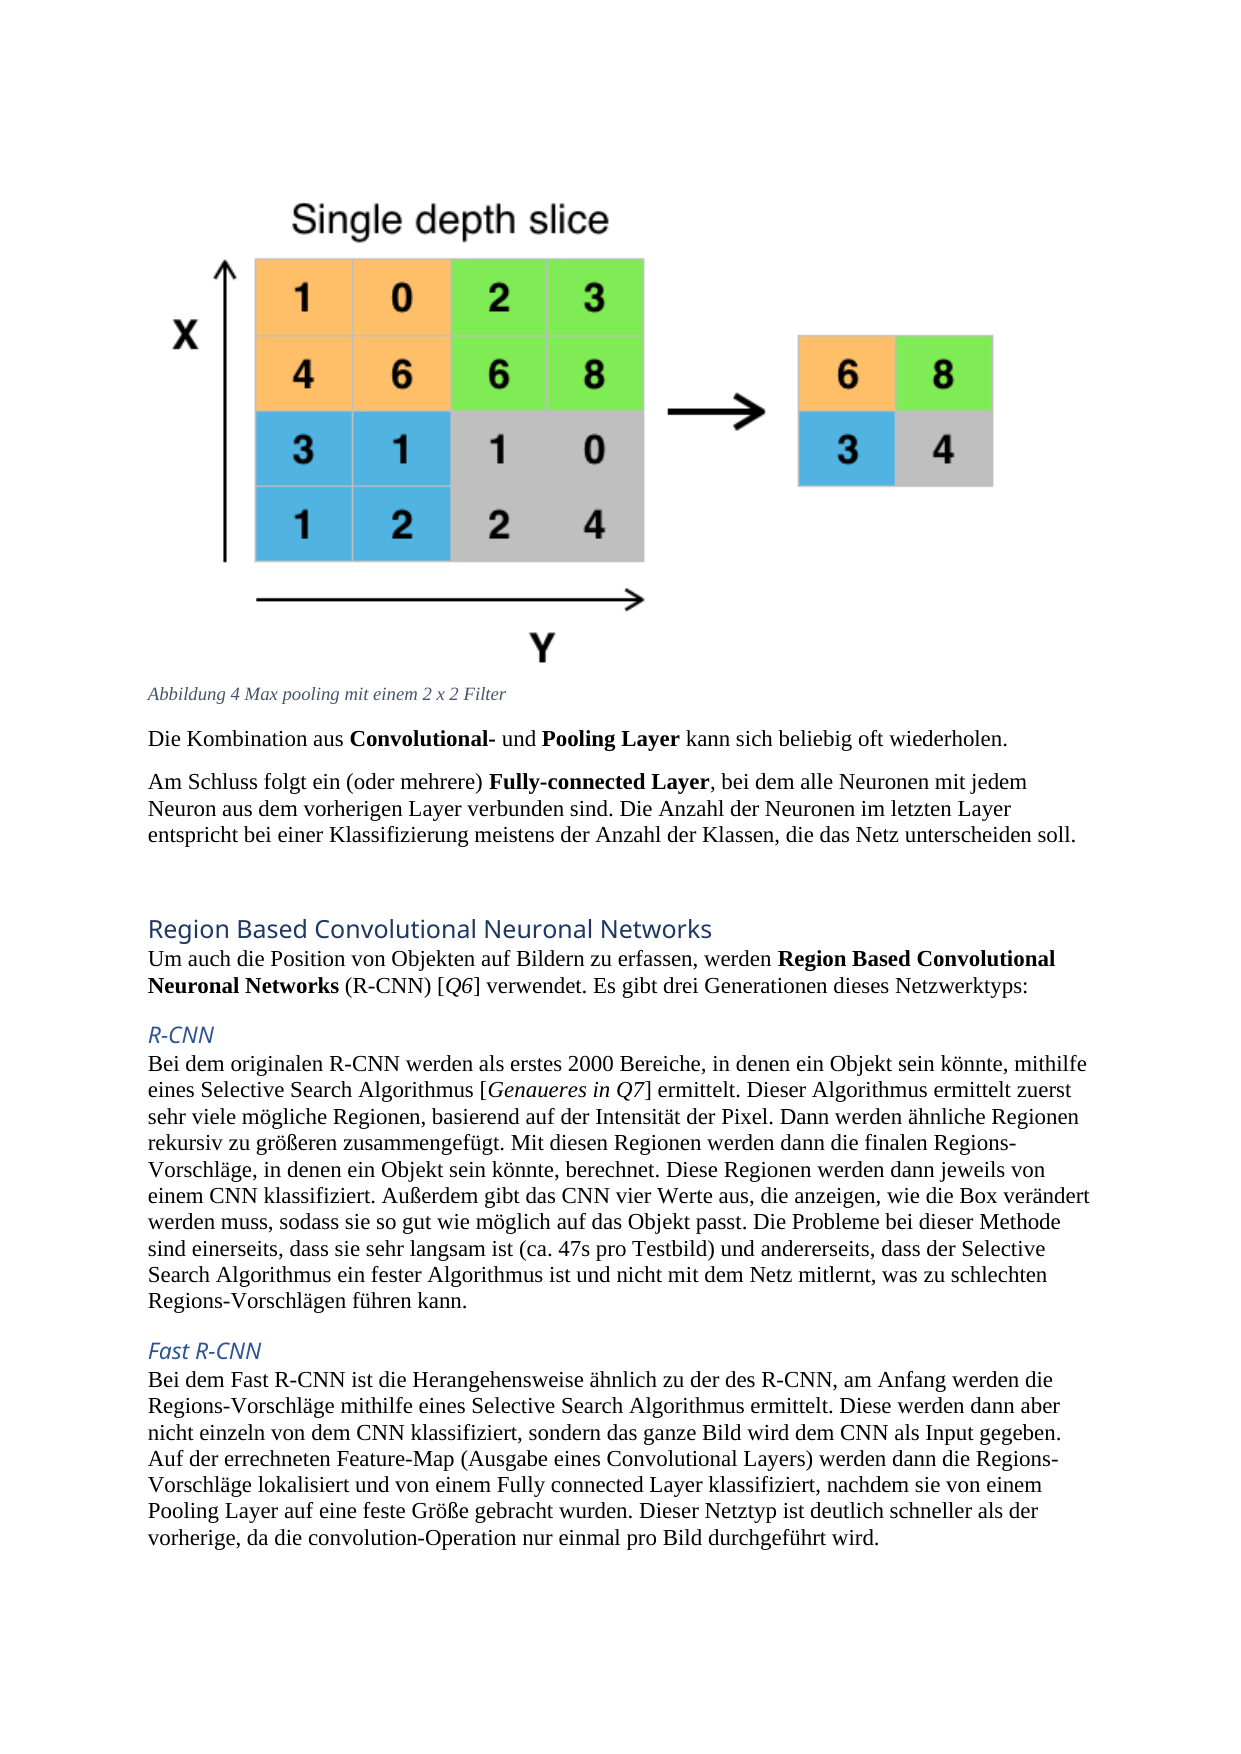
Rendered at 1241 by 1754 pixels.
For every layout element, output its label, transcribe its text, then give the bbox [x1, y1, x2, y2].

text Abbildung 4 Max pooling mit einem 2 x 2 Filter [148, 683, 1093, 704]
text Bei dem originalen R-CNN werden als erstes 2000 Bereiche, in denen ein Objekt sein könnte, mithilfe eines Selective Search Algorithmus [Genaueres in Q7] ermittelt. Dieser Algorithmus ermittelt zuerst sehr viele mögliche Regionen, basierend auf der Intensität der Pixel. Dann werden ähnliche Regionen rekursiv zu größeren zusammengefügt. Mit diesen Regionen werden dann die finalen Regions-Vorschläge, in denen ein Objekt sein könnte, berechnet. Diese Regionen werden dann jeweils von einem CNN klassifiziert. Außerdem gibt das CNN vier Werte aus, die anzeigen, wie die Box verändert werden muss, sodass sie so gut wie möglich auf das Objekt passt. Die Probleme bei dieser Methode sind einerseits, dass sie sehr langsam ist (ca. 47s pro Testbild) und andererseits, dass der Selective Search Algorithmus ein fester Algorithmus ist und nicht mit dem Netz mitlernt, was zu schlechten Regions-Vorschlägen führen kann. [148, 1050, 1093, 1314]
subtitle R-CNN [148, 1019, 1093, 1050]
text Am Schluss folgt ein (oder mehrere) Fully-connected Layer, bei dem alle Neuronen mit jedem Neuron aus dem vorherigen Layer verbunden sind. Die Anzahl der Neuronen im letzten Layer entspricht bei einer Klassifizierung meistens der Anzahl der Klassen, die das Netz unterscheiden soll. [148, 768, 1093, 847]
text Bei dem Fast R-CNN ist die Herangehensweise ähnlich zu der des R-CNN, am Anfang werden die Regions-Vorschläge mithilfe eines Selective Search Algorithmus ermittelt. Diese werden dann aber nicht einzeln von dem CNN klassifiziert, sondern das ganze Bild wird dem CNN als Input gegeben. Auf der errechneten Feature-Map (Ausgabe eines Convolutional Layers) werden dann die Regions-Vorschläge lokalisiert und von einem Fully connected Layer klassifiziert, nachdem sie von einem Pooling Layer auf eine feste Größe gebracht wurden. Dieser Netztyp ist deutlich schneller als der vorherige, da die convolution-Operation nur einmal pro Bild durchgeführt wird. [148, 1366, 1093, 1550]
subtitle Fast R-CNN [148, 1334, 1093, 1366]
text Um auch die Position von Objekten auf Bildern zu erfassen, werden Region Based Convolutional Neuronal Networks (R-CNN) [Q6] verwendet. Es gibt drei Generationen dieses Netzwerktyps: [148, 945, 1093, 998]
subtitle Region Based Convolutional Neuronal Networks [148, 911, 1093, 945]
text Die Kombination aus Convolutional- und Pooling Layer kann sich beliebig oft wiederholen. [148, 725, 1093, 752]
